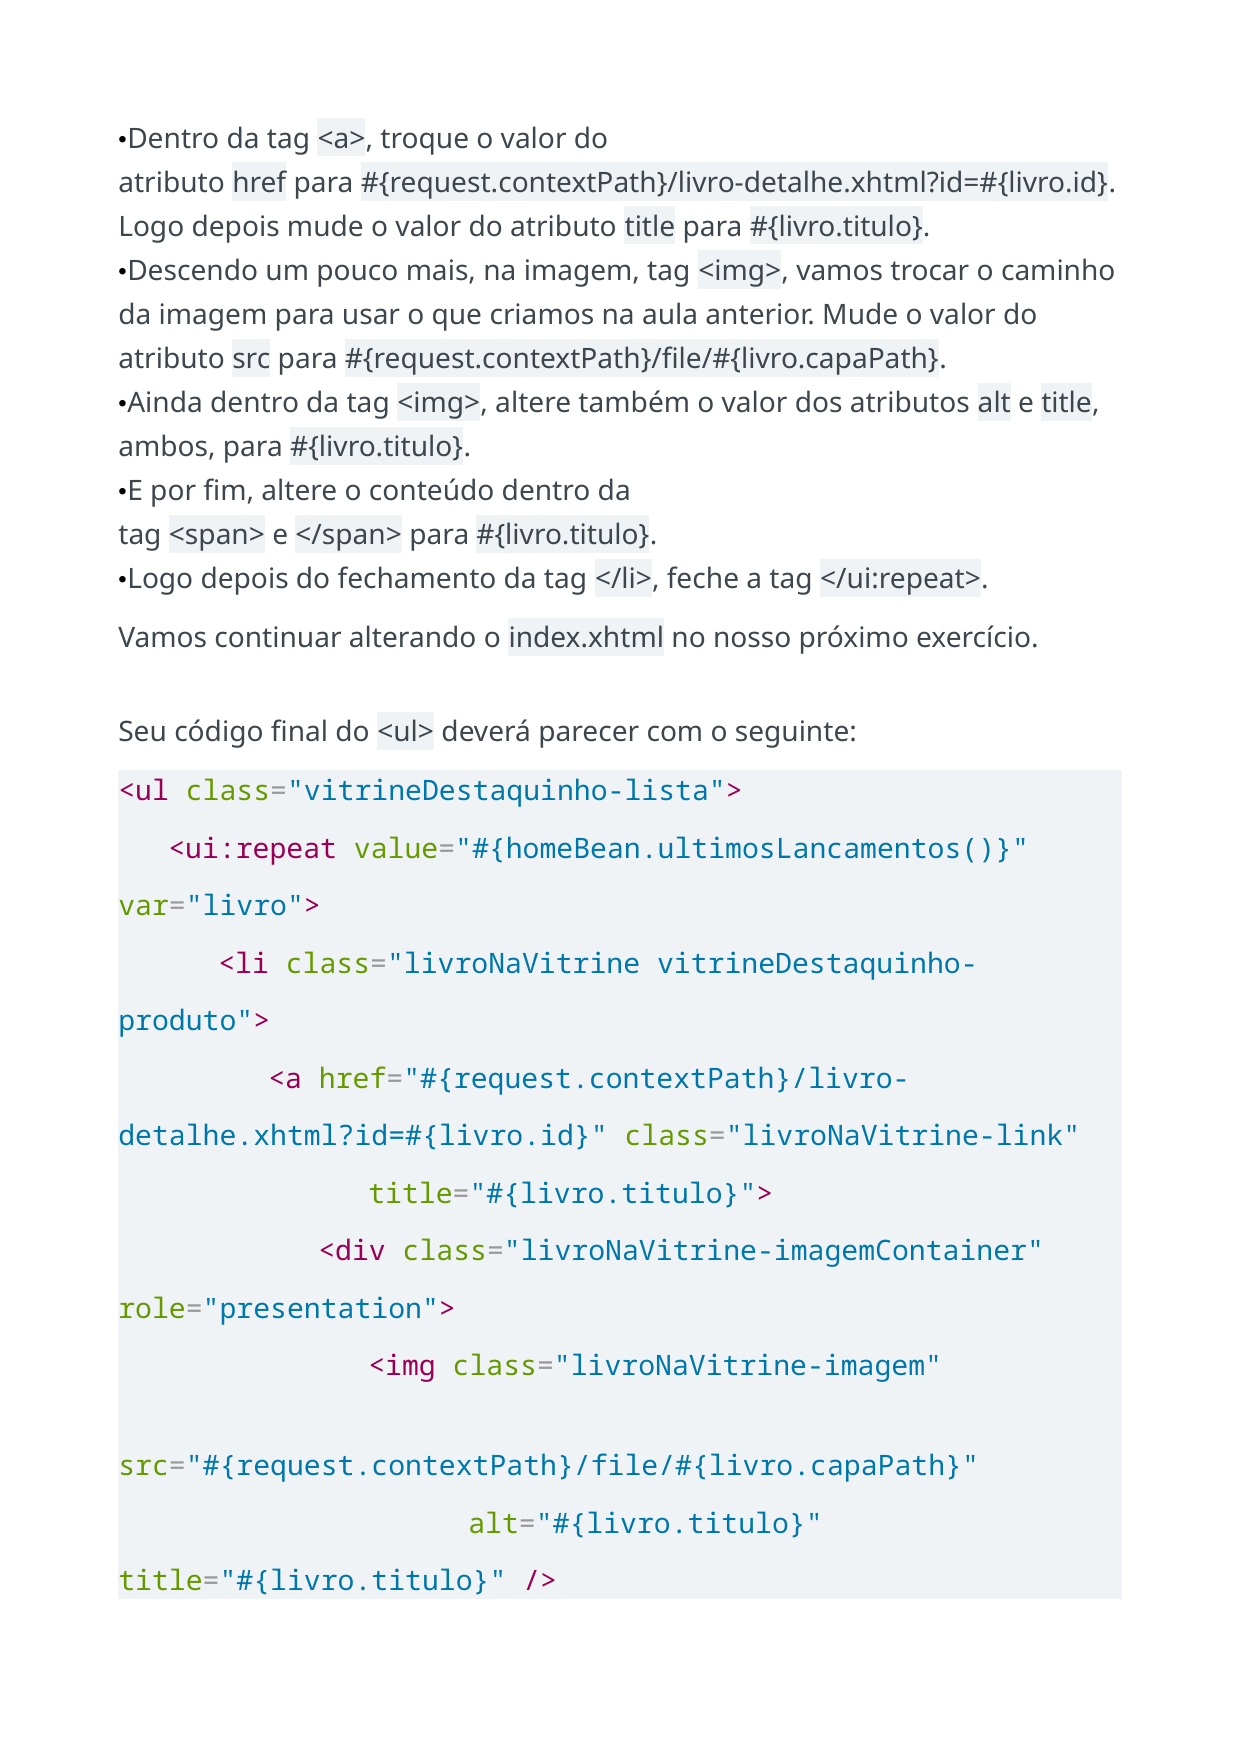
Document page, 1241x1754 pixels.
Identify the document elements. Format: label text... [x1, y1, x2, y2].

list Dentro da tag <a>, troque o valor do atributo href para #{request.contextPath}/livro-detalhe.xhtml?id=#{livro.id}. Logo depois mude o valor do atributo title para #{livro.titulo}. [118, 118, 1122, 244]
list E por fim, altere o conteúdo dentro da tag <span> e </span> para #{livro.titulo}. [118, 471, 1122, 553]
text <img class="livroNaVitrine-imagem" [118, 1345, 1122, 1384]
list Logo depois do fechamento da tag </li>, feche a tag </ui:repeat>. [118, 559, 1122, 597]
text <div class="livroNaVitrine-imagemContainer" role="presentation"> [118, 1230, 1122, 1326]
text alt="#{livro.titulo}" title="#{livro.titulo}" /> [118, 1503, 1122, 1599]
list Ainda dentro da tag <img>, altere também o valor dos atributos alt e title, ambos, para #{livro.titulo}. [118, 382, 1122, 465]
list Descendo um pouco mais, na imagem, tag <img>, vamos trocar o caminho da imagem para usar o que criamos na aula anterior. Mude o valor do atributo src para #{request.contextPath}/file/#{livro.capaPath}. [118, 250, 1122, 377]
text <li class="livroNaVitrine vitrineDestaquinho-produto"> [118, 943, 1122, 1039]
text <ui:repeat value="#{homeBean.ultimosLancamentos()}" var="livro"> [118, 828, 1122, 924]
text Seu código final do <ul> deverá parecer com o seguinte: [118, 712, 1122, 750]
text <ul class="vitrineDestaquinho-lista"> [118, 770, 1122, 809]
text <a href="#{request.contextPath}/livro-detalhe.xhtml?id=#{livro.id}" class="livroNaVitrine-link" [118, 1058, 1122, 1154]
text Vamos continuar alterando o index.xhtml no nosso próximo exercício. [118, 617, 1122, 656]
text src="#{request.contextPath}/file/#{livro.capaPath}" [118, 1403, 1122, 1484]
text title="#{livro.titulo}"> [118, 1173, 1122, 1211]
